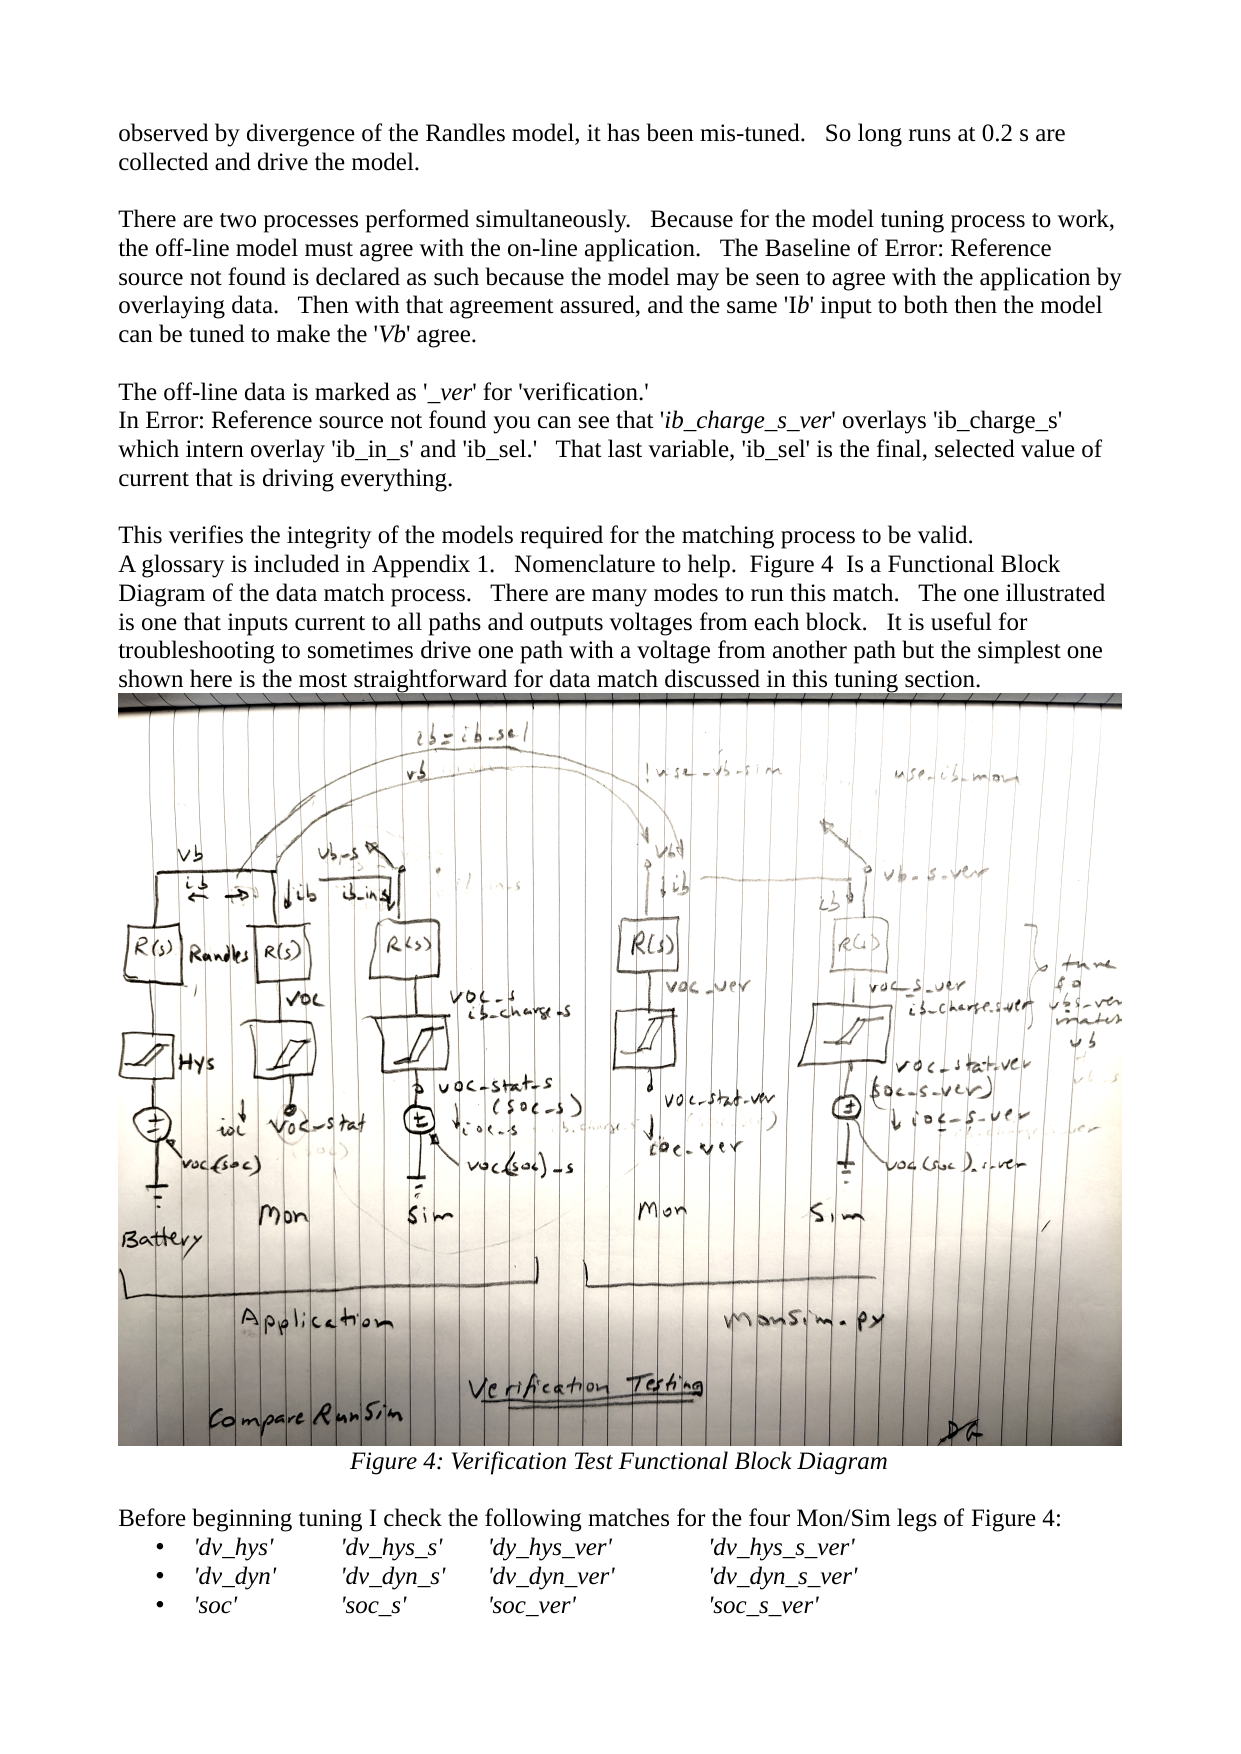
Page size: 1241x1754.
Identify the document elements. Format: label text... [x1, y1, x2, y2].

text The off-line data is marked as '_ver' for 'verification.' [118, 377, 1122, 406]
text In Error: Reference source not found you can see that 'ib_charge_s_ver' overlays 'ib_charge_s' which intern overlay 'ib_in_s' and 'ib_sel.' That last variable, 'ib_sel' is the final, selected value of current that is driving everything. [118, 406, 1122, 492]
text observed by divergence of the Randles model, it has been mis-tuned. So long runs at 0.2 s are collected and drive the model. [118, 118, 1122, 176]
text A glossary is included in Appendix 1. Nomenclature to help. Figure 4 Is a Functional Block Diagram of the data match process. There are many modes to run this match. The one illustrated is one that inputs current to all paths and outputs voltages from each block. It is useful for troubleshooting to sometimes drive one path with a voltage from another path but the simplest one shown here is the most straightforward for data match discussed in this tuning section. [118, 549, 1122, 693]
text This verifies the integrity of the models required for the matching process to be valid. [118, 521, 1122, 549]
text There are two processes performed simultaneously. Because for the model tuning process to work, the off-line model must agree with the on-line application. The Baseline of Error: Reference source not found is declared as such because the model may be seen to agree with the application by overlaying data. Then with that agreement assured, and the same 'Ib' input to both then the model can be tuned to make the 'Vb' agree. [118, 204, 1122, 348]
text Before beginning tuning I check the following matches for the four Mon/Sim legs of Figure 4: [118, 1503, 1122, 1532]
list 'soc' 'soc_s' 'soc_ver' 'soc_s_ver' [156, 1590, 1122, 1618]
list 'dv_hys' 'dv_hys_s' 'dy_hys_ver' 'dv_hys_s_ver' [156, 1532, 1122, 1561]
picture [118, 693, 1122, 1446]
list 'dv_dyn' 'dv_dyn_s' 'dv_dyn_ver' 'dv_dyn_s_ver' [156, 1561, 1122, 1590]
text Figure 4: Verification Test Functional Block Diagram [118, 1446, 1122, 1475]
